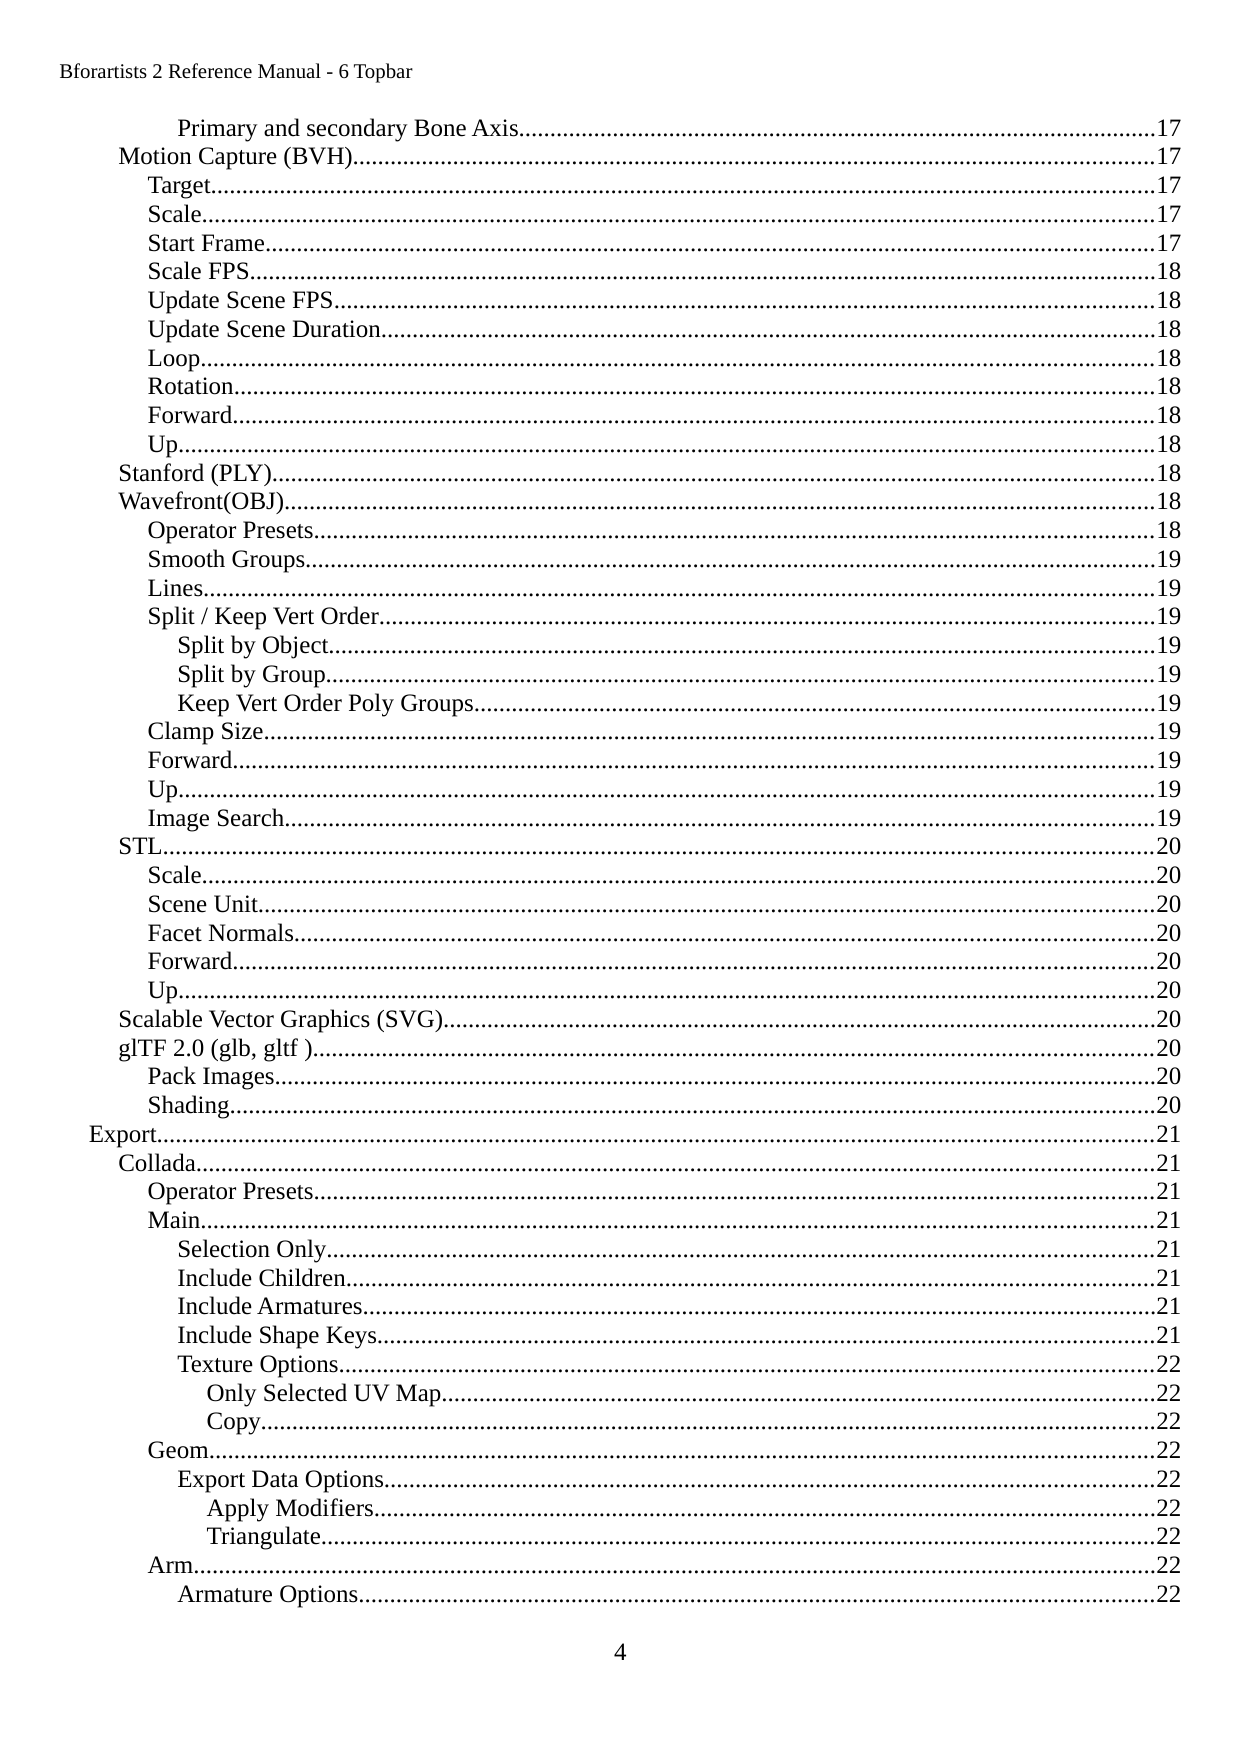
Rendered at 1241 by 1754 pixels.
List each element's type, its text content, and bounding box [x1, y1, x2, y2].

text Lines 19 [147, 573, 1181, 601]
text Split by Object 19 [177, 630, 1181, 659]
text Up 18 [147, 429, 1181, 458]
text Export Data Options 22 [177, 1464, 1181, 1493]
text Primary and secondary Bone Axis 17 [177, 113, 1181, 141]
text STL 20 [118, 831, 1181, 860]
text Include Shape Keys 21 [177, 1320, 1181, 1349]
text Image Search 19 [147, 803, 1181, 831]
text Include Armatures 21 [177, 1291, 1181, 1320]
text Scalable Vector Graphics (SVG) 20 [118, 1004, 1181, 1033]
text Wavefront(OBJ) 18 [118, 486, 1181, 515]
text Arm 22 [147, 1550, 1181, 1579]
text Apply Modifiers 22 [206, 1493, 1181, 1521]
text Operator Presets 18 [147, 515, 1181, 544]
text Rotation 18 [147, 371, 1181, 400]
text Operator Presets 21 [147, 1176, 1181, 1205]
text Motion Capture (BVH) 17 [118, 141, 1181, 170]
text Texture Options 22 [177, 1349, 1181, 1378]
text Triangulate 22 [206, 1521, 1181, 1550]
text Geom 22 [147, 1435, 1181, 1464]
text Forward 20 [147, 946, 1181, 975]
text Loop 18 [147, 343, 1181, 371]
text Split / Keep Vert Order 19 [147, 601, 1181, 630]
text glTF 2.0 (glb, gltf ) 20 [118, 1033, 1181, 1061]
text Start Frame 17 [147, 228, 1181, 256]
text Pack Images 20 [147, 1061, 1181, 1090]
text Clamp Size 19 [147, 716, 1181, 745]
text Up 20 [147, 975, 1181, 1004]
text Selection Only 21 [177, 1234, 1181, 1263]
text Scene Unit 20 [147, 889, 1181, 918]
text Scale FPS 18 [147, 256, 1181, 285]
text Only Selected UV Map 22 [206, 1378, 1181, 1406]
text Forward 19 [147, 745, 1181, 774]
text Main 21 [147, 1205, 1181, 1234]
text Shading 20 [147, 1090, 1181, 1119]
text Target 17 [147, 170, 1181, 199]
text Export 21 [88, 1119, 1181, 1148]
text Include Children 21 [177, 1263, 1181, 1291]
text Keep Vert Order Poly Groups 19 [177, 688, 1181, 716]
text Collada 21 [118, 1148, 1181, 1176]
text Split by Group 19 [177, 659, 1181, 688]
text Up 19 [147, 774, 1181, 803]
text Smooth Groups 19 [147, 544, 1181, 573]
text Armature Options 22 [177, 1579, 1181, 1608]
text Forward 18 [147, 400, 1181, 429]
text Copy 22 [206, 1406, 1181, 1435]
text Update Scene FPS 18 [147, 285, 1181, 314]
text Scale 20 [147, 860, 1181, 889]
text Stanford (PLY) 18 [118, 458, 1181, 486]
text Update Scene Duration 18 [147, 314, 1181, 343]
text Scale 17 [147, 199, 1181, 228]
text Facet Normals 20 [147, 918, 1181, 946]
